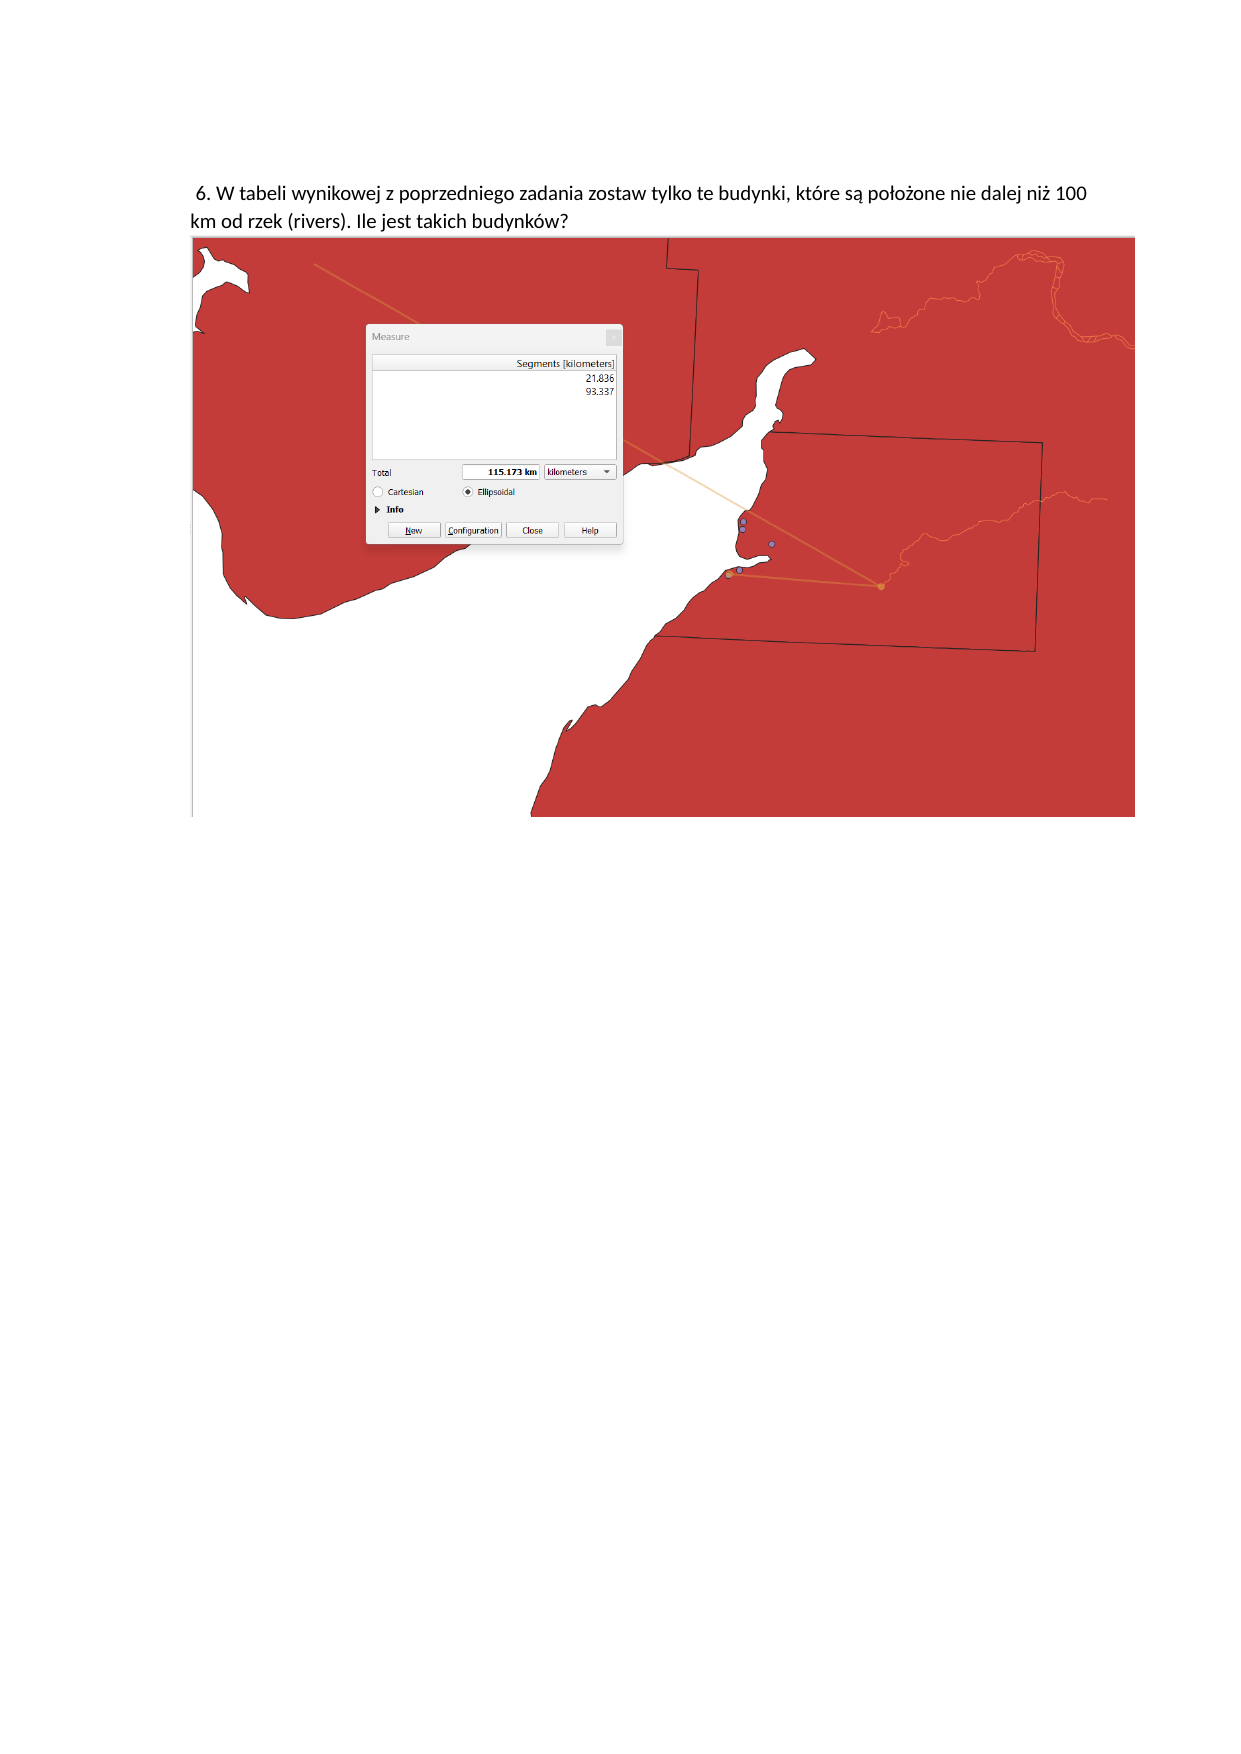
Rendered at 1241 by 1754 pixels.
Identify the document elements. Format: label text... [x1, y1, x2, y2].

list 6. W tabeli wynikowej z poprzedniego zadania zostaw tylko te budynki, które są położone nie dalej niż 100 km od rzek (rivers). Ile jest takich budynków? [190, 178, 1093, 235]
